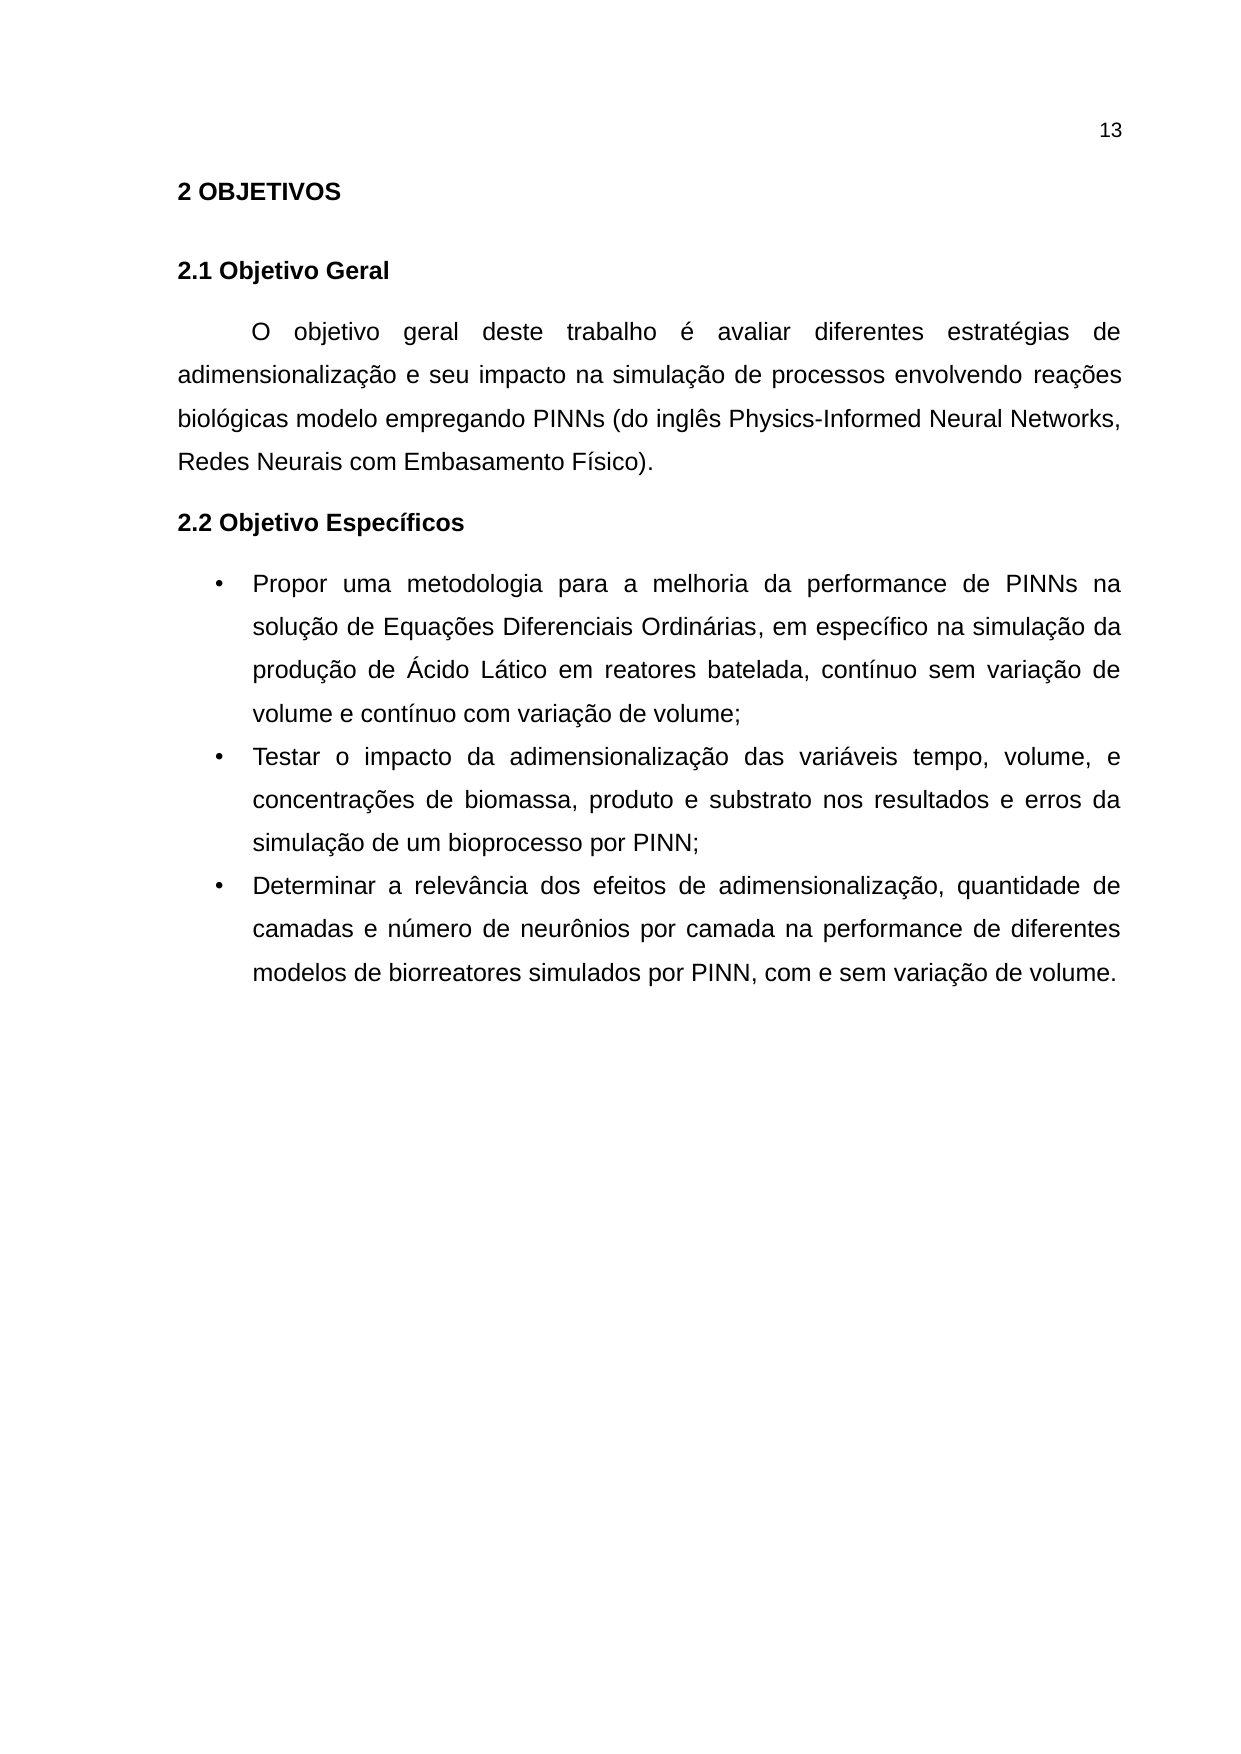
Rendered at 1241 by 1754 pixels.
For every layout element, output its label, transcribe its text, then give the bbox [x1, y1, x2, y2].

text O objetivo geral deste trabalho é avaliar diferentes estratégias de adimensionalização e seu impacto na simulação de processos envolvendo reações biológicas modelo empregando PINNs (do inglês Physics-Informed Neural Networks, Redes Neurais com Embasamento Físico). [177, 317, 1122, 476]
subtitle Objetivo Geral [177, 256, 1122, 285]
list Testar o impacto da adimensionalização das variáveis tempo, volume, e concentrações de biomassa, produto e substrato nos resultados e erros da simulação de um bioprocesso por PINN; [215, 742, 1122, 857]
subtitle Objetivos [177, 177, 1122, 206]
list Determinar a relevância dos efeitos de adimensionalização, quantidade de camadas e número de neurônios por camada na performance de diferentes modelos de biorreatores simulados por PINN, com e sem variação de volume. [215, 871, 1122, 986]
subtitle Objetivo Específicos [177, 508, 1122, 537]
list Propor uma metodologia para a melhoria da performance de PINNs na solução de Equações Diferenciais Ordinárias, em específico na simulação da produção de Ácido Lático em reatores batelada, contínuo sem variação de volume e contínuo com variação de volume; [215, 569, 1122, 727]
